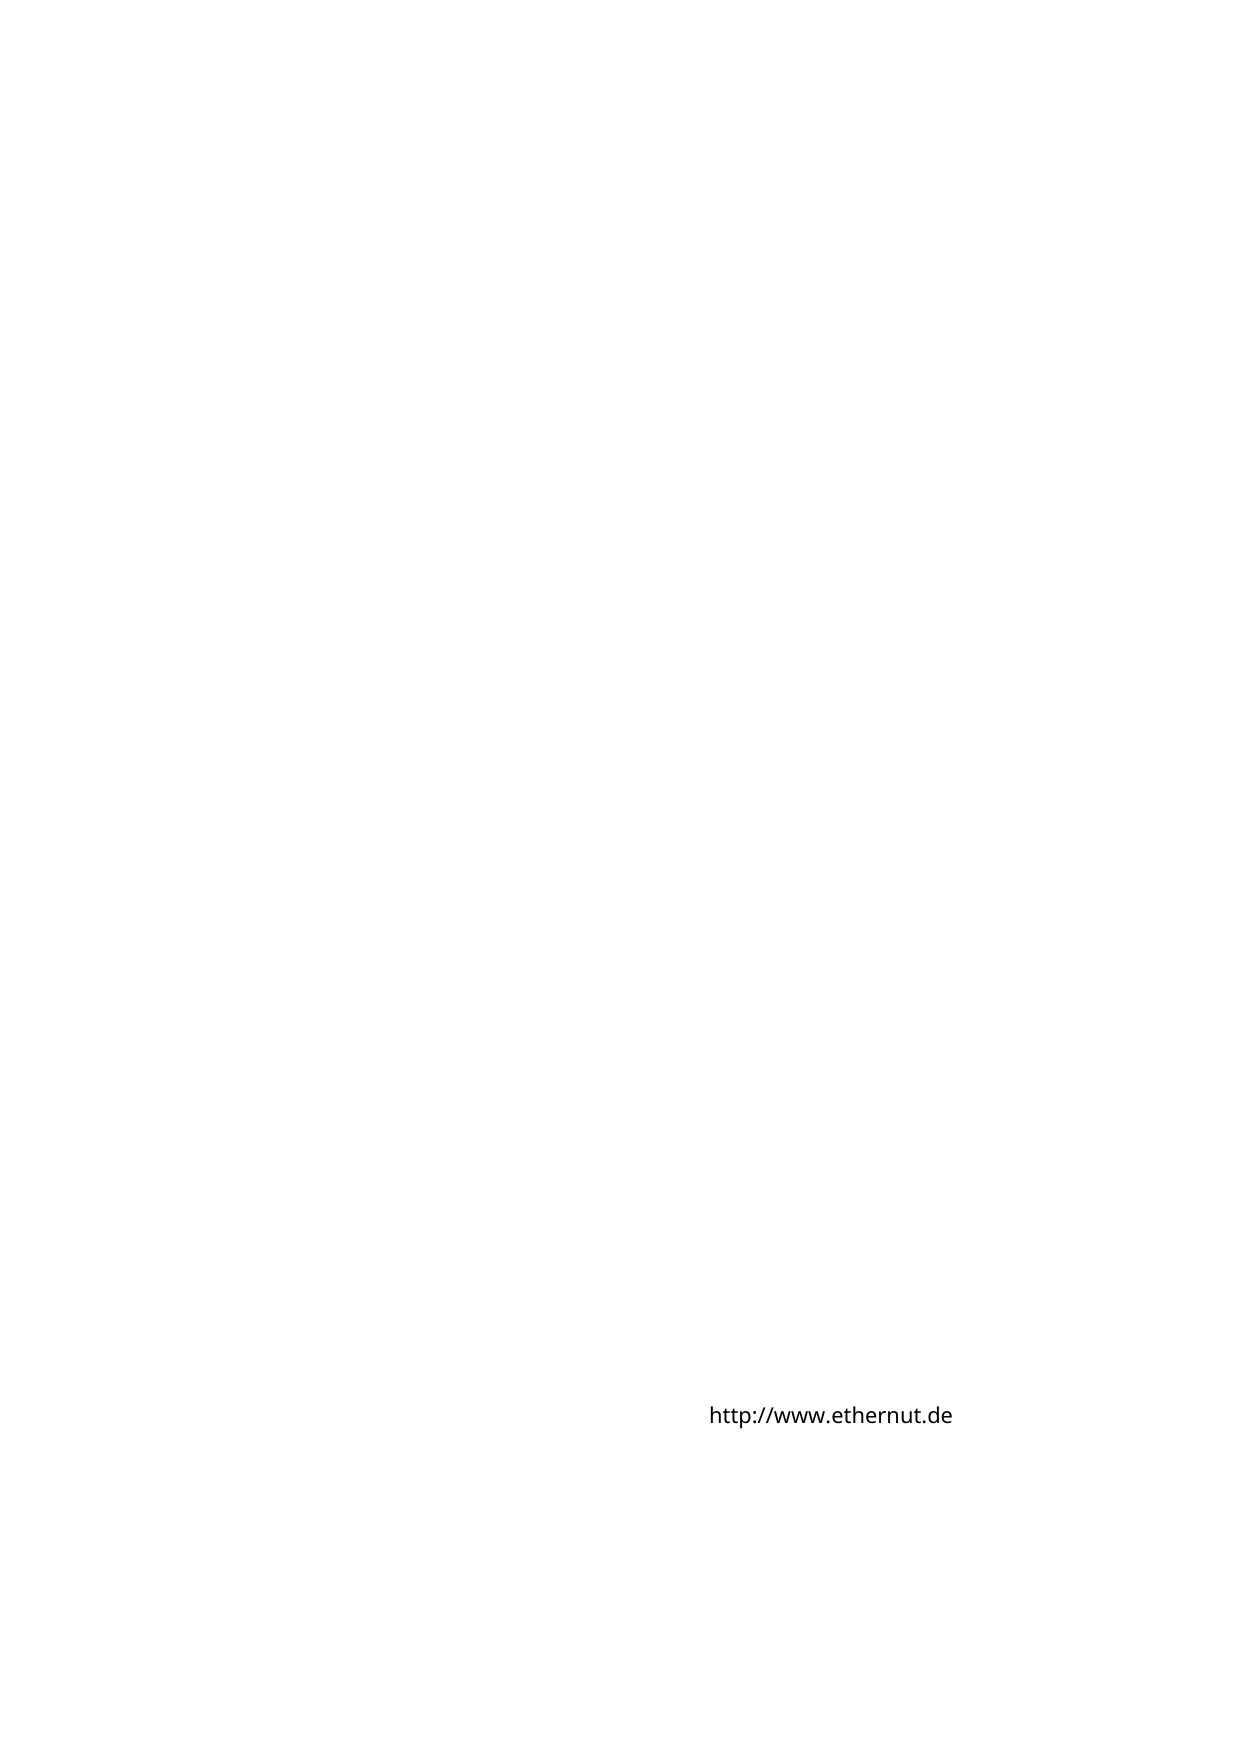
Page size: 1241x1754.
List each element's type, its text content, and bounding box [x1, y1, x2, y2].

text http://www.ethernut.de [118, 1400, 1122, 1430]
